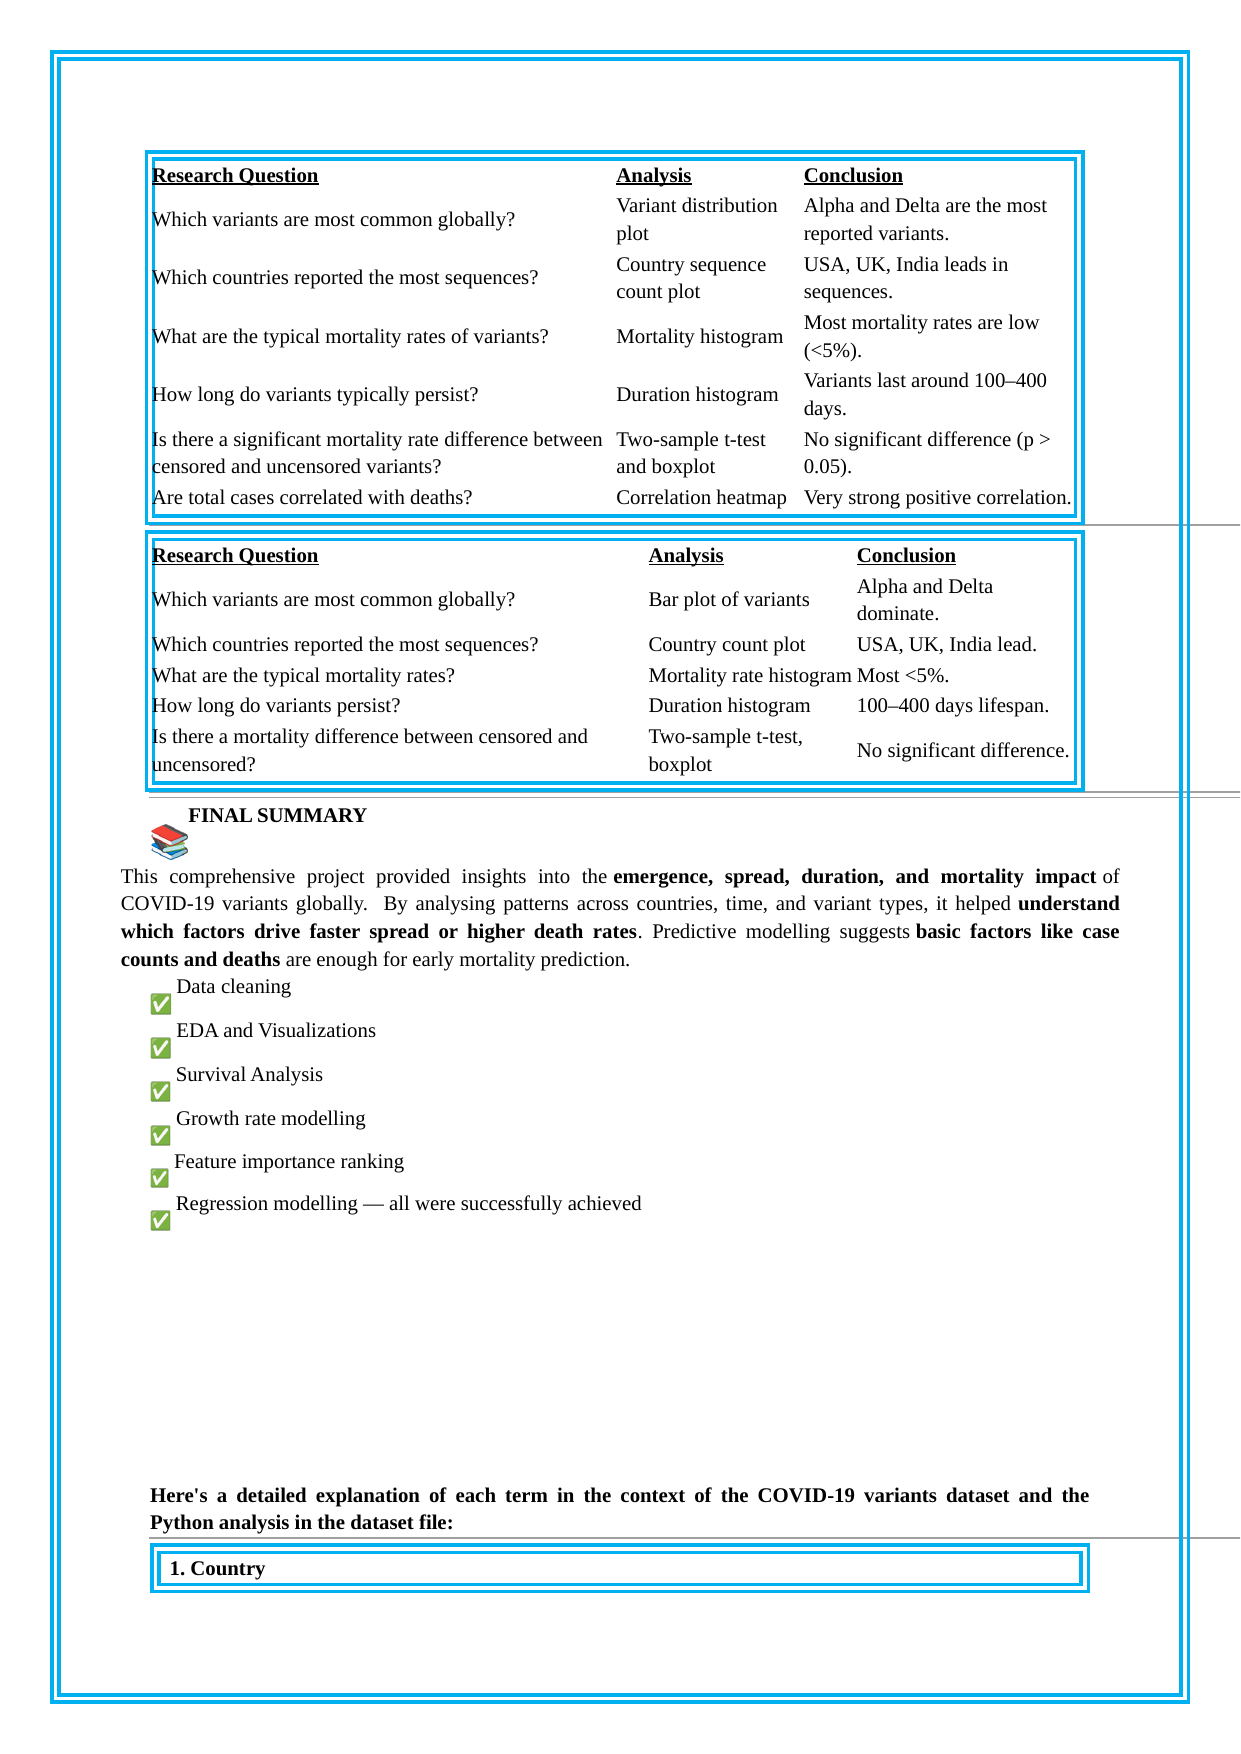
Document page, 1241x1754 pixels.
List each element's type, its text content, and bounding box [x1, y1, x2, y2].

table_cell Mortality histogram [615, 308, 802, 367]
table_cell Which variants are most common globally? [155, 192, 614, 250]
table_cell Duration histogram [615, 367, 802, 425]
table_cell Most mortality rates are low (<5%). [802, 308, 1074, 367]
text 1. Country [154, 1547, 1087, 1590]
table_cell Which countries reported the most sequences? [155, 630, 647, 661]
table_cell No significant difference (p > 0.05). [802, 425, 1074, 483]
table_cell USA, UK, India leads in sequences. [802, 250, 1074, 308]
table_cell No significant difference. [855, 723, 1074, 781]
table_cell What are the typical mortality rates of variants? [155, 308, 614, 367]
table_cell Very strong positive correlation. [802, 483, 1074, 514]
table_header Conclusion [802, 154, 1079, 192]
table_cell Duration histogram [647, 692, 855, 723]
table_cell Mortality rate histogram [647, 661, 855, 692]
table_header Conclusion [855, 534, 1079, 572]
table_cell Two-sample t-test, boxplot [647, 723, 855, 781]
text Data cleaning EDA and Visualizations Survival Analysis Growth rate modelling Feature importance ranking Regression modelling — all were successfully achieved [150, 974, 1090, 1231]
table_cell Two-sample t-test and boxplot [615, 425, 802, 483]
table_cell Which variants are most common globally? [155, 572, 647, 630]
table_cell Which countries reported the most sequences? [155, 250, 614, 308]
table_header Analysis [647, 541, 855, 572]
table_cell Variant distribution plot [615, 192, 802, 250]
text Here's a detailed explanation of each term in the context of the COVID-19 variants dataset and the Python analysis in the dataset file: [150, 1483, 1090, 1534]
text FINAL SUMMARY [150, 803, 1090, 860]
table_header Analysis [615, 161, 802, 192]
table_cell Are total cases correlated with deaths? [155, 483, 614, 514]
table_cell Most <5%. [855, 661, 1074, 692]
table_cell How long do variants typically persist? [155, 367, 614, 425]
table_cell USA, UK, India lead. [855, 630, 1074, 661]
table_cell How long do variants persist? [155, 692, 647, 723]
table_header Research Question [150, 154, 614, 192]
table_cell Bar plot of variants [647, 572, 855, 630]
table_cell Is there a significant mortality rate difference between censored and uncensored variants? [155, 425, 614, 483]
table_cell Correlation heatmap [615, 483, 802, 514]
table_cell Is there a mortality difference between censored and uncensored? [155, 723, 647, 781]
table_header Research Question [150, 534, 647, 572]
table_header [647, 534, 855, 538]
table_cell Country sequence count plot [615, 250, 802, 308]
table_cell Country count plot [647, 630, 855, 661]
table_cell Variants last around 100–400 days. [802, 367, 1074, 425]
table_cell Alpha and Delta dominate. [855, 572, 1074, 630]
text This comprehensive project provided insights into the emergence, spread, duration, and mortality impact of COVID-19 variants globally. By analysing patterns across countries, time, and variant types, it helped understand which factors drive faster spread or higher death rates. Predictive modelling suggests basic factors like case counts and deaths are enough for early mortality prediction. [121, 864, 1120, 971]
table_cell Alpha and Delta are the most reported variants. [802, 192, 1074, 250]
table_cell 100–400 days lifespan. [855, 692, 1074, 723]
table_cell What are the typical mortality rates? [155, 661, 647, 692]
